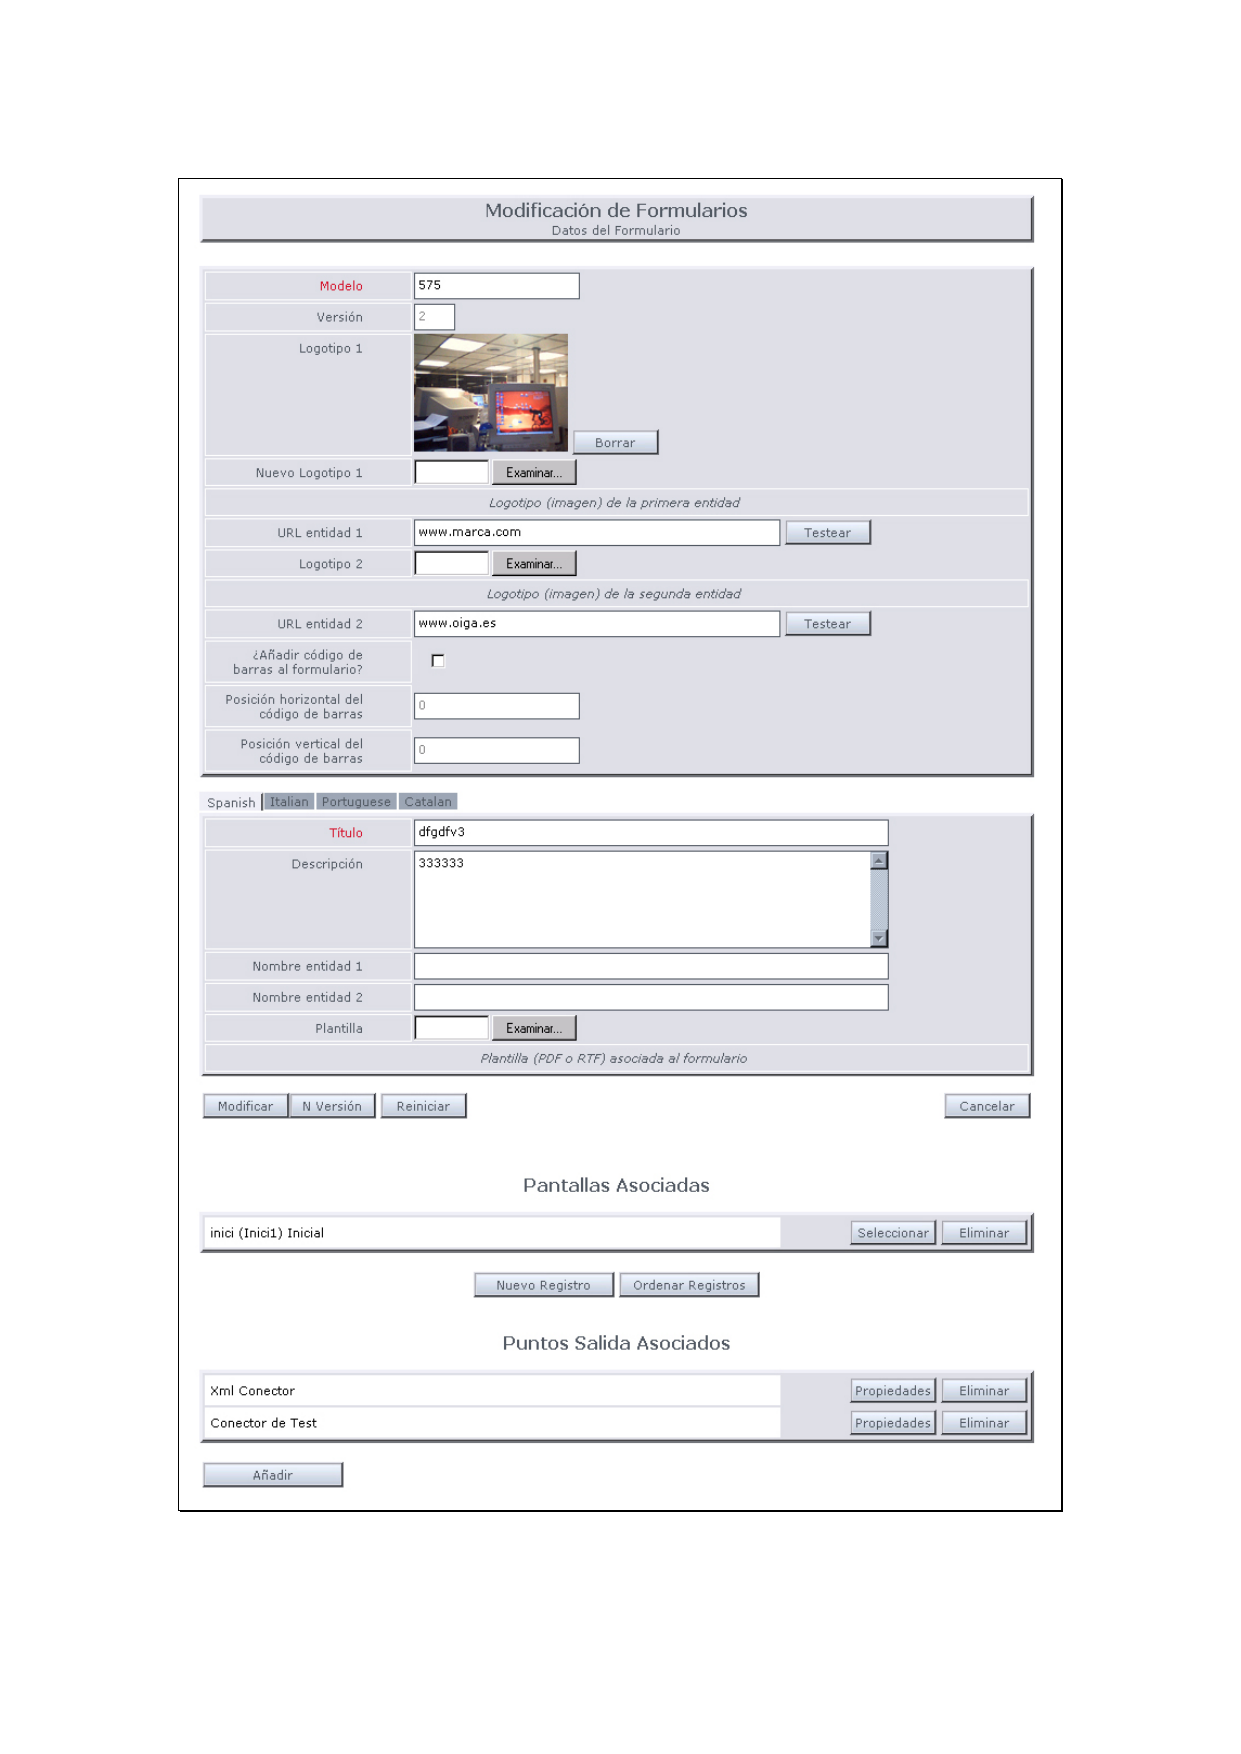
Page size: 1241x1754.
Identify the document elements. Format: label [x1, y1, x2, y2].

picture [194, 186, 1045, 1502]
